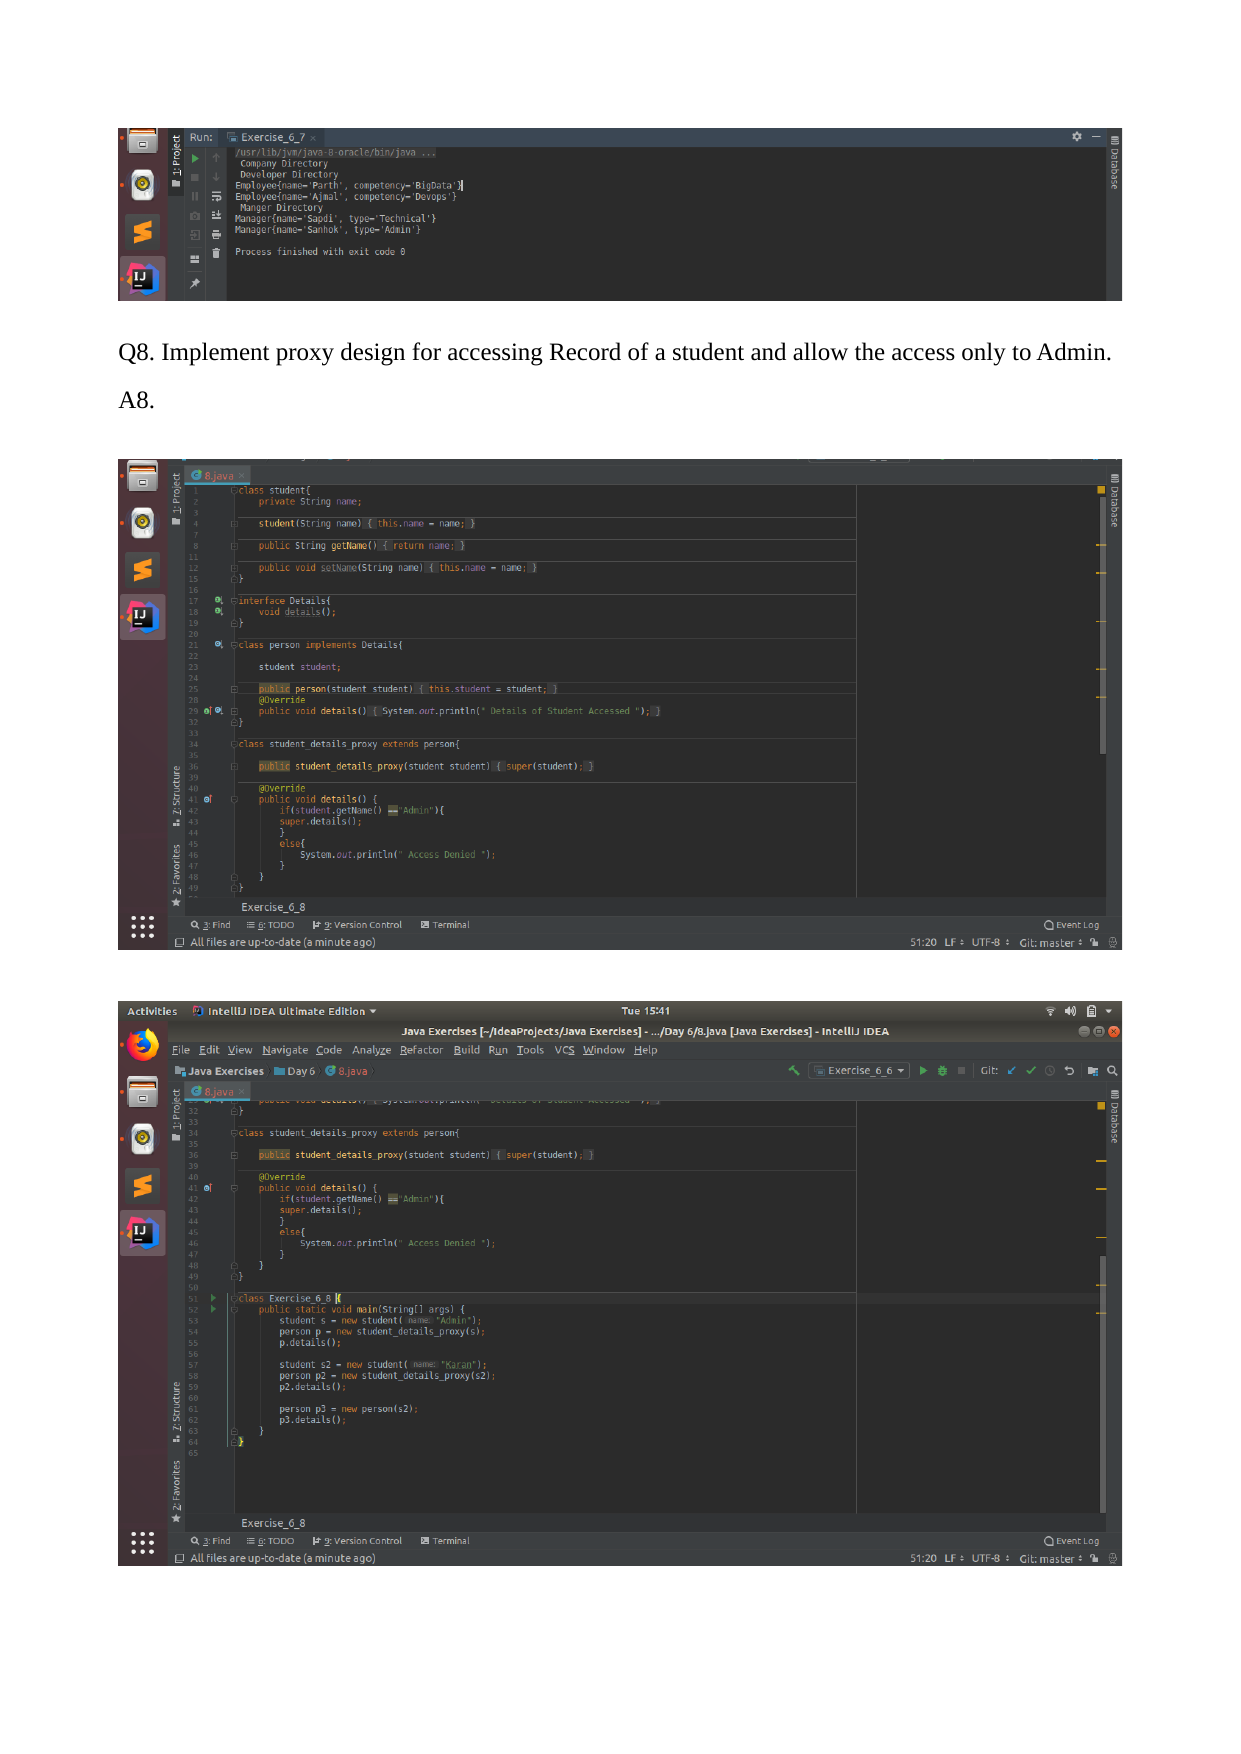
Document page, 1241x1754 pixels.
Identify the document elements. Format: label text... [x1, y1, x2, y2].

picture [118, 459, 1123, 950]
picture [118, 1001, 1123, 1566]
picture [118, 128, 1123, 301]
text Q8. Implement proxy design for accessing Record of a student and allow the access only to Admin. [118, 337, 1122, 366]
text A8. [118, 385, 1122, 414]
